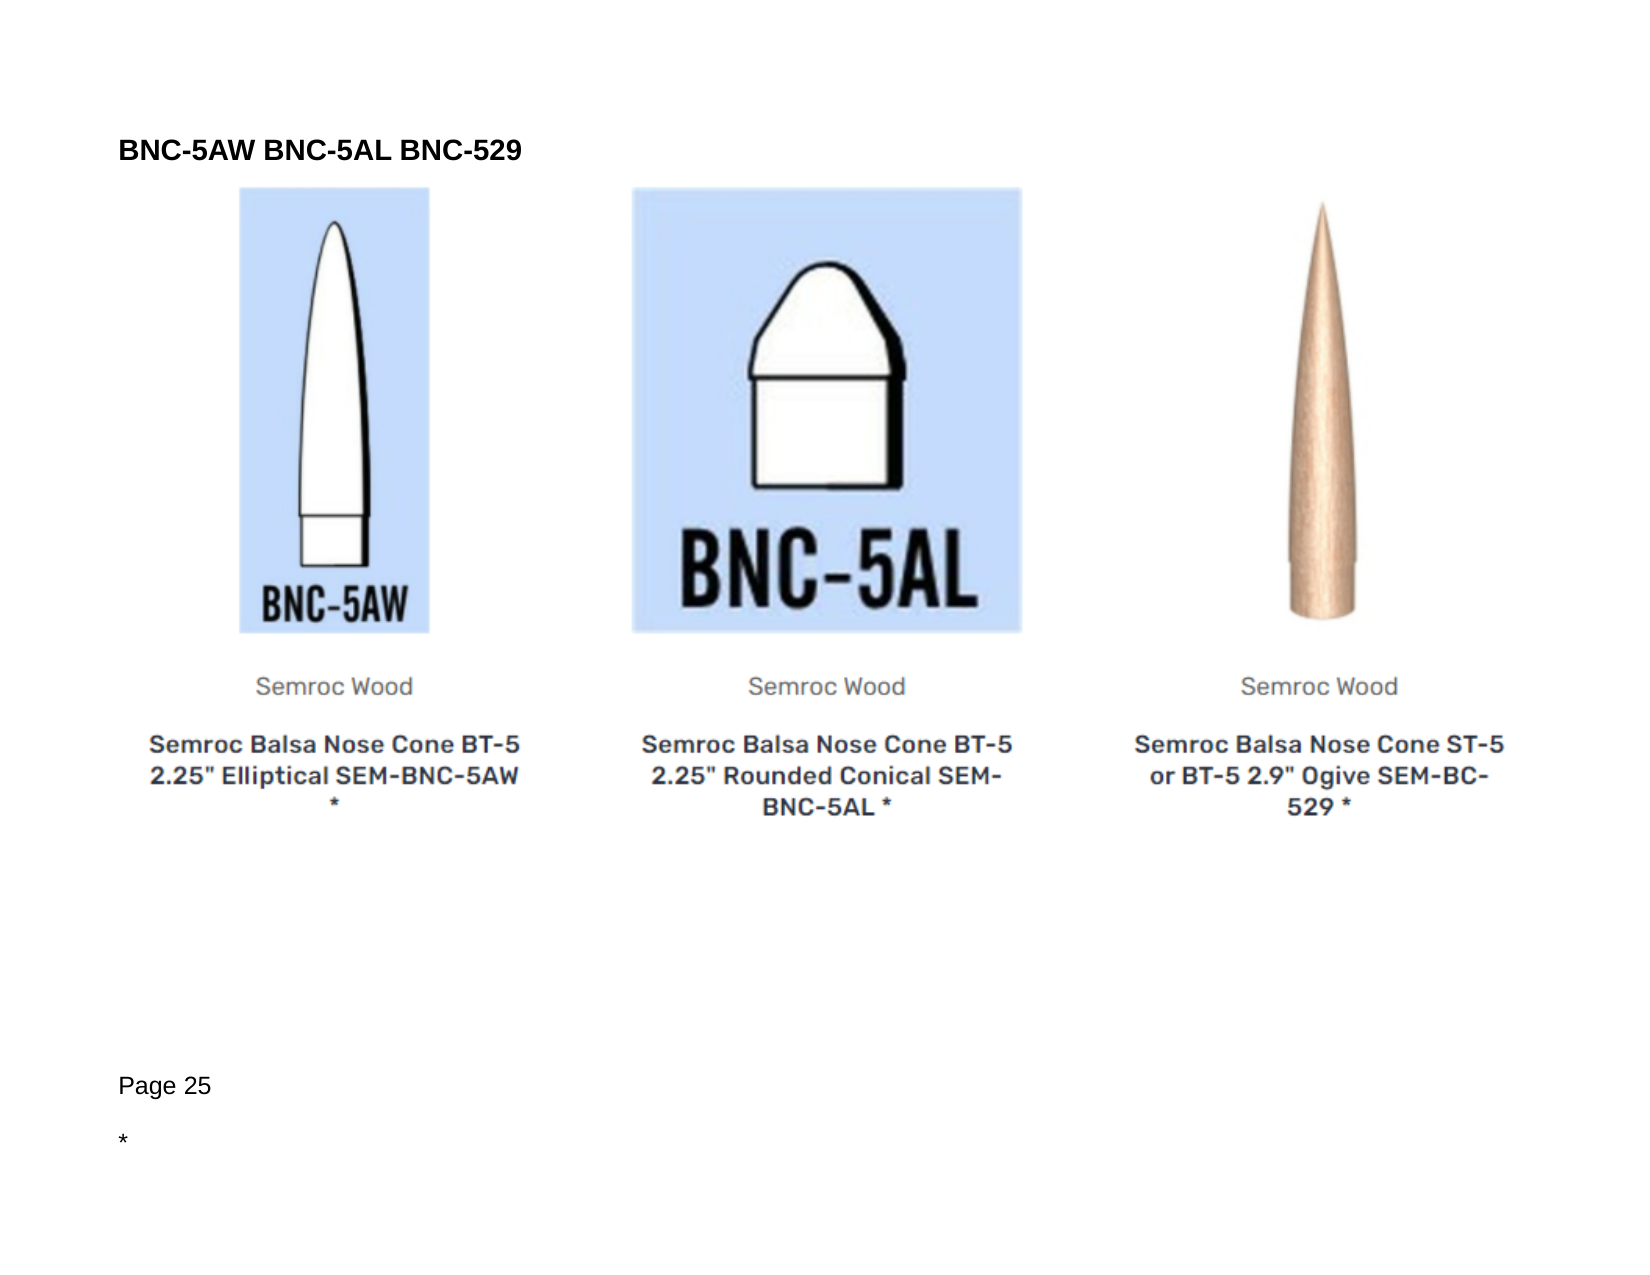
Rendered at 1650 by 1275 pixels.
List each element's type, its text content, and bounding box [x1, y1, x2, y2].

picture [119, 178, 1531, 833]
subtitle BNC-5AW BNC-5AL BNC-529 [118, 133, 1532, 166]
